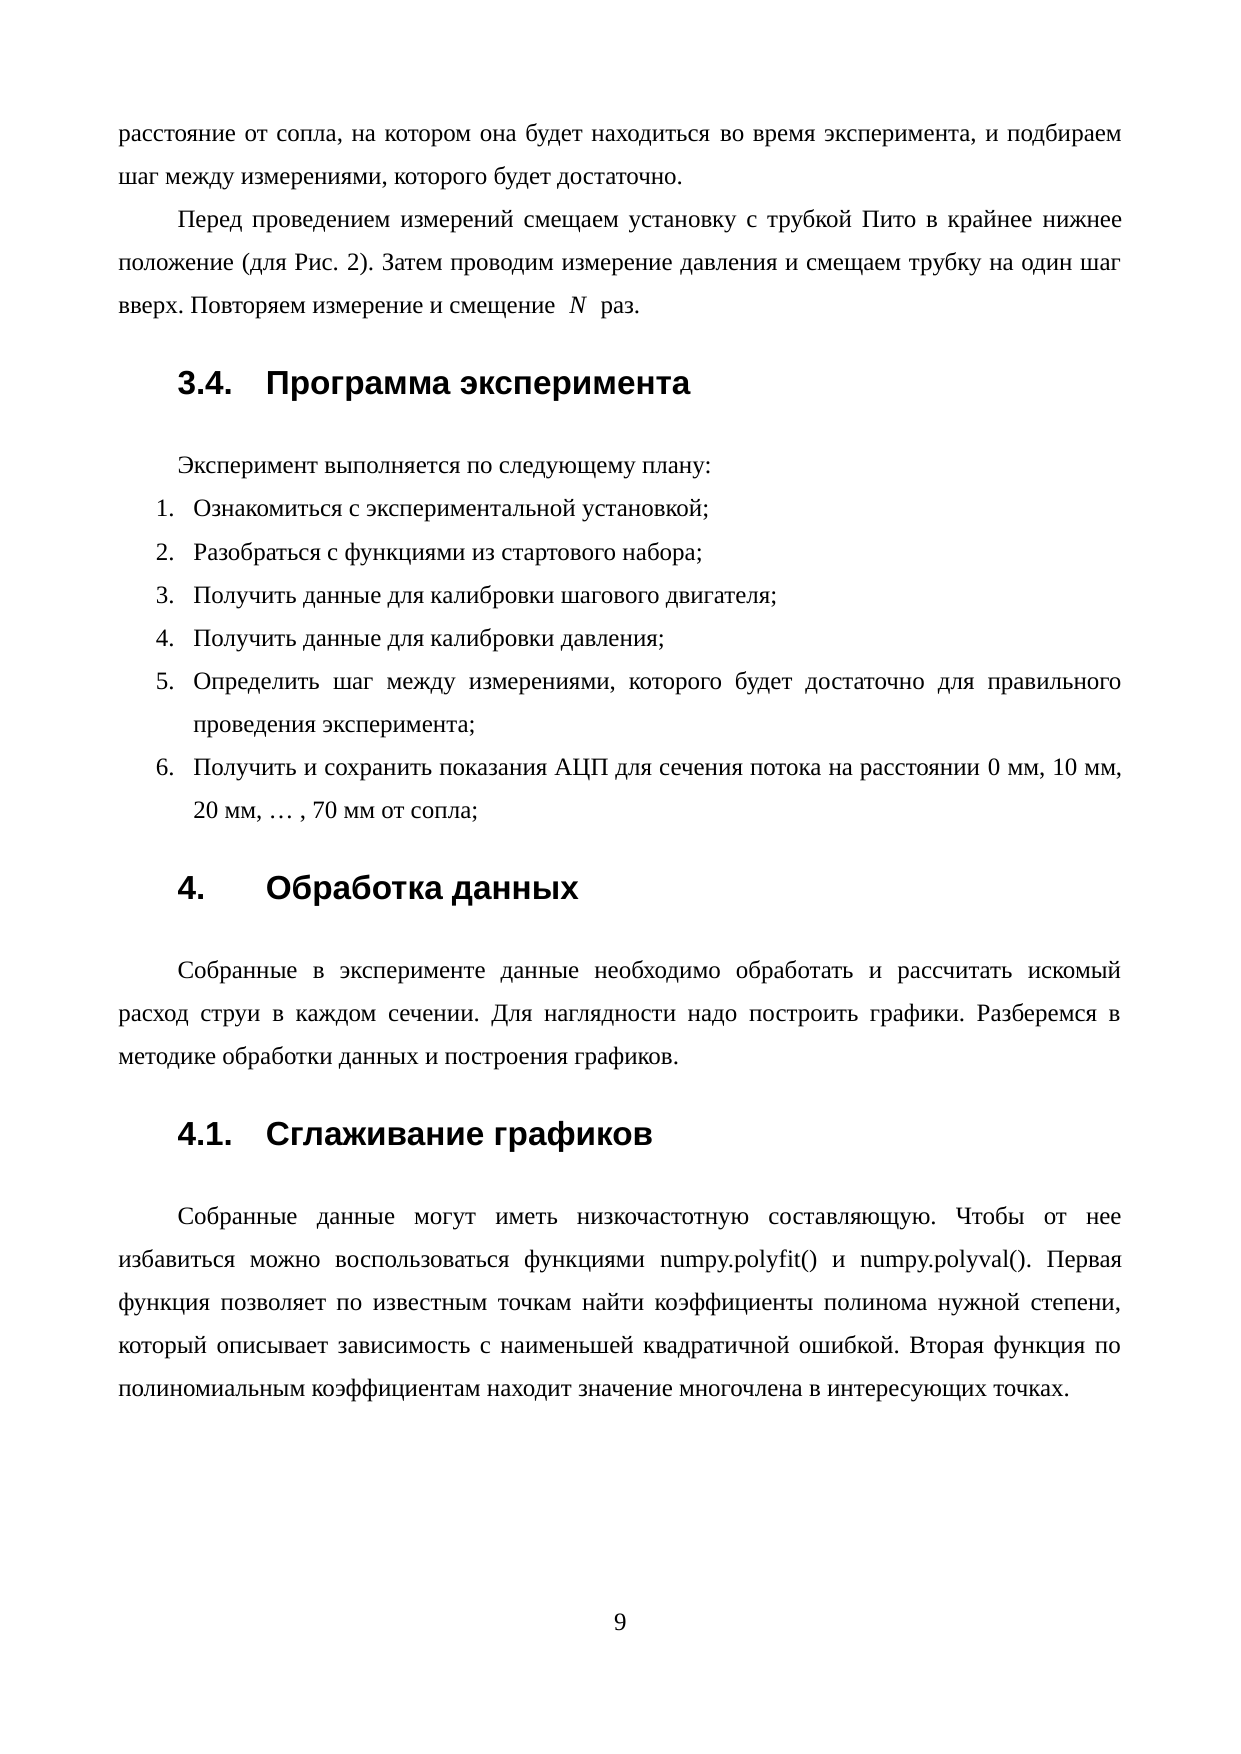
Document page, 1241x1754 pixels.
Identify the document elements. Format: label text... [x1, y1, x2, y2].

list Получить данные для калибровки давления; [156, 623, 1122, 652]
list Ознакомиться с экспериментальной установкой; [156, 493, 1122, 522]
text Собранные в эксперименте данные необходимо обработать и рассчитать искомый расход струи в каждом сечении. Для наглядности надо построить графики. Разберемся в методике обработки данных и построения графиков. [118, 955, 1122, 1070]
text расстояние от сопла, на котором она будет находиться во время эксперимента, и подбираем шаг между измерениями, которого будет достаточно. [118, 118, 1122, 190]
text Эксперимент выполняется по следующему плану: [118, 450, 1122, 479]
list Разобраться с функциями из стартового набора; [156, 537, 1122, 565]
list Получить данные для калибровки шагового двигателя; [156, 580, 1122, 608]
subtitle Сглаживание графиков [118, 1114, 1122, 1152]
text Собранные данные могут иметь низкочастотную составляющую. Чтобы от нее избавиться можно воспользоваться функциями numpy.polyfit() и numpy.polyval(). Первая функция позволяет по известным точкам найти коэффициенты полинома нужной степени, который описывает зависимость с наименьшей квадратичной ошибкой. Вторая функция по полиномиальным коэффициентам находит значение многочлена в интересующих точках. [118, 1201, 1122, 1402]
text Перед проведением измерений смещаем установку с трубкой Пито в крайнее нижнее положение (для Рис. 2). Затем проводим измерение давления и смещаем трубку на один шаг вверх. Повторяем измерение и смещение раз. [118, 204, 1122, 319]
subtitle Обработка данных [118, 868, 1122, 906]
list Получить и сохранить показания АЦП для сечения потока на расстоянии 0 мм, 10 мм, 20 мм, … , 70 мм от сопла; [156, 752, 1122, 824]
subtitle Программа эксперимента [118, 363, 1122, 402]
list Определить шаг между измерениями, которого будет достаточно для правильного проведения эксперимента; [156, 666, 1122, 738]
